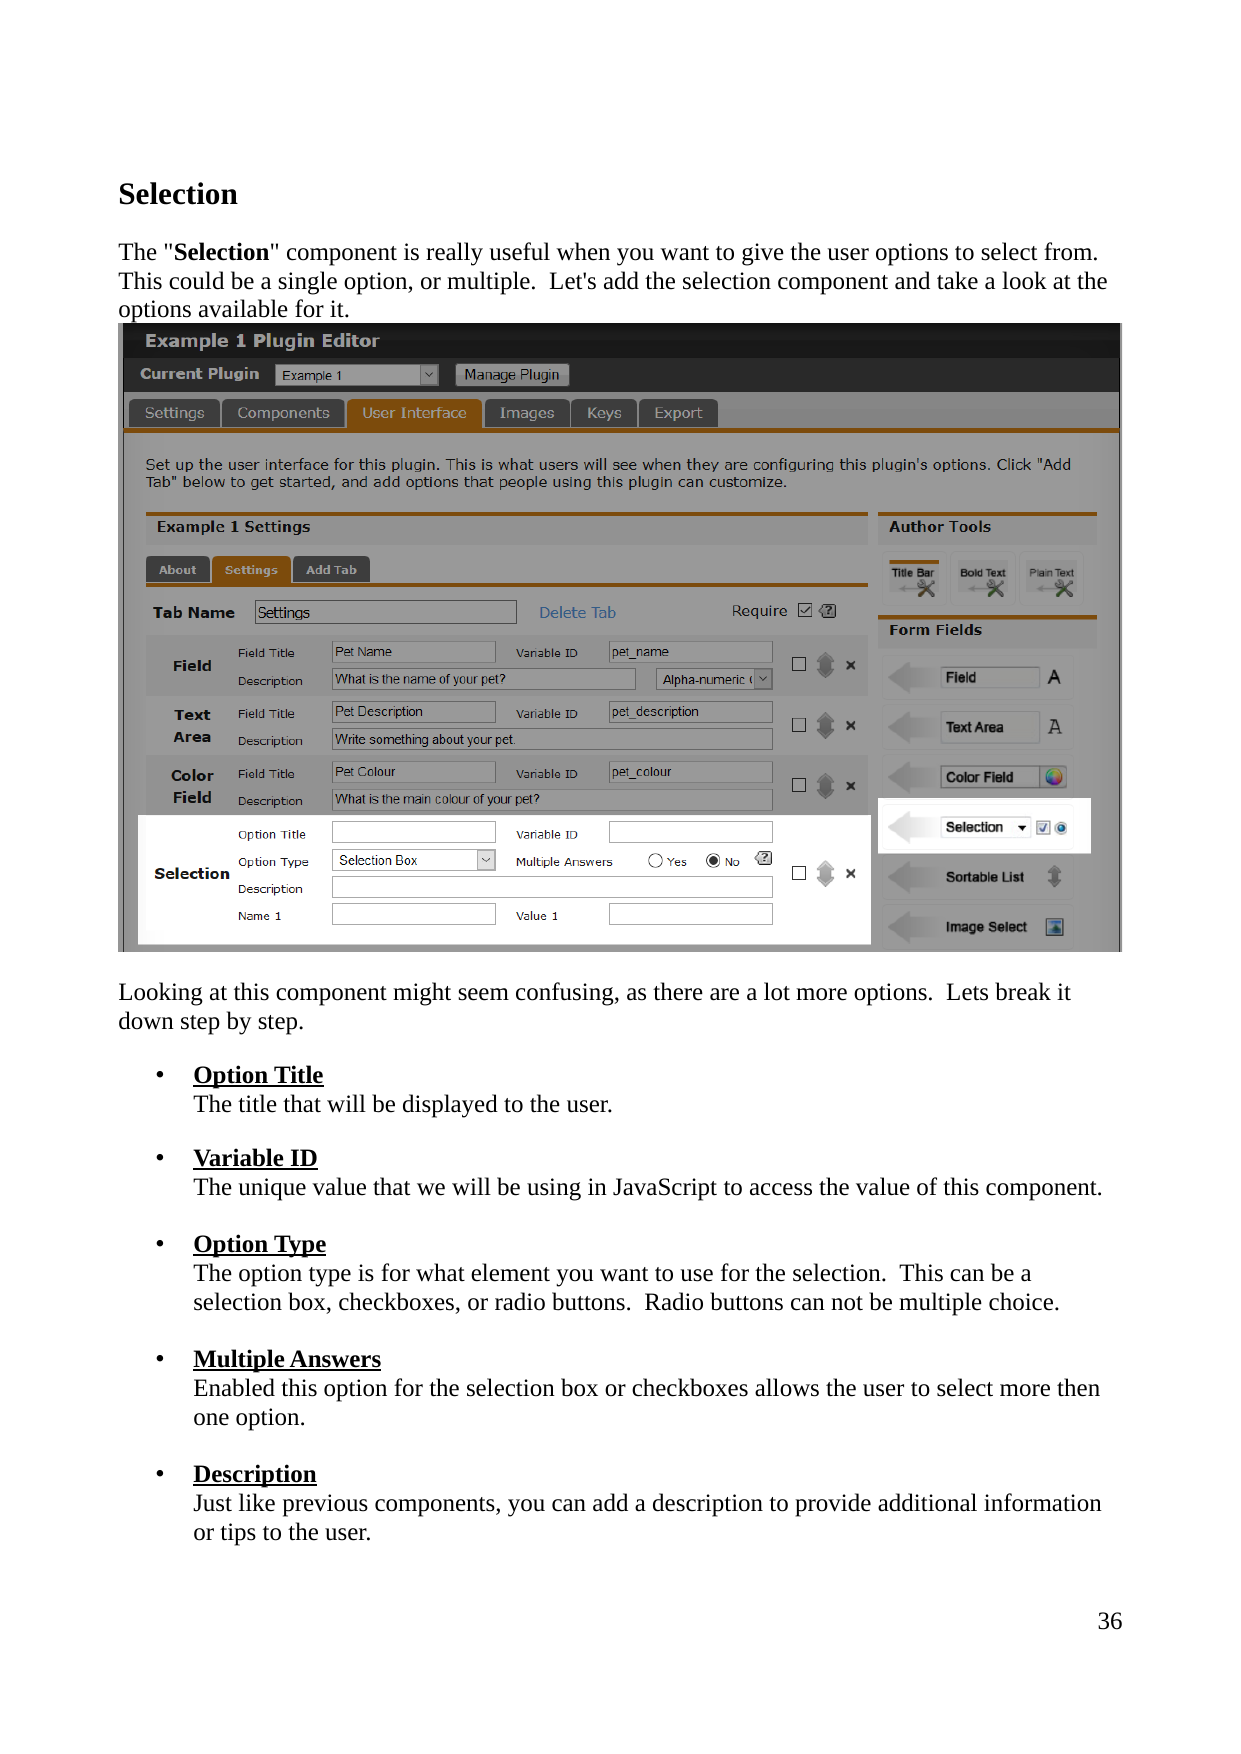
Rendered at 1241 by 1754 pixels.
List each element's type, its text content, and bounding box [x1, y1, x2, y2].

picture [118, 323, 1123, 952]
list Multiple Answers Enabled this option for the selection box or checkboxes allows the user to select more then one option. [156, 1344, 1122, 1459]
list The unique value that we will be using in JavaScript to access the value of this component. [156, 1172, 1122, 1229]
list Option Title [156, 1060, 1122, 1089]
list Variable ID [156, 1143, 1122, 1172]
text The "Selection" component is really useful when you want to give the user options to select from. This could be a single option, or multiple. Let's add the selection component and take a look at the options available for it. [118, 237, 1122, 323]
text Selection [118, 176, 1122, 212]
list Description Just like previous components, you can add a description to provide additional information or tips to the user. [156, 1459, 1122, 1574]
list Option Type The option type is for what element you want to use for the selection. This can be a selection box, checkboxes, or radio buttons. Radio buttons can not be multiple choice. [156, 1229, 1122, 1344]
list The title that will be displayed to the user. [156, 1089, 1122, 1118]
text Looking at this component might seem confusing, as there are a lot more options. Lets break it down step by step. [118, 977, 1122, 1035]
